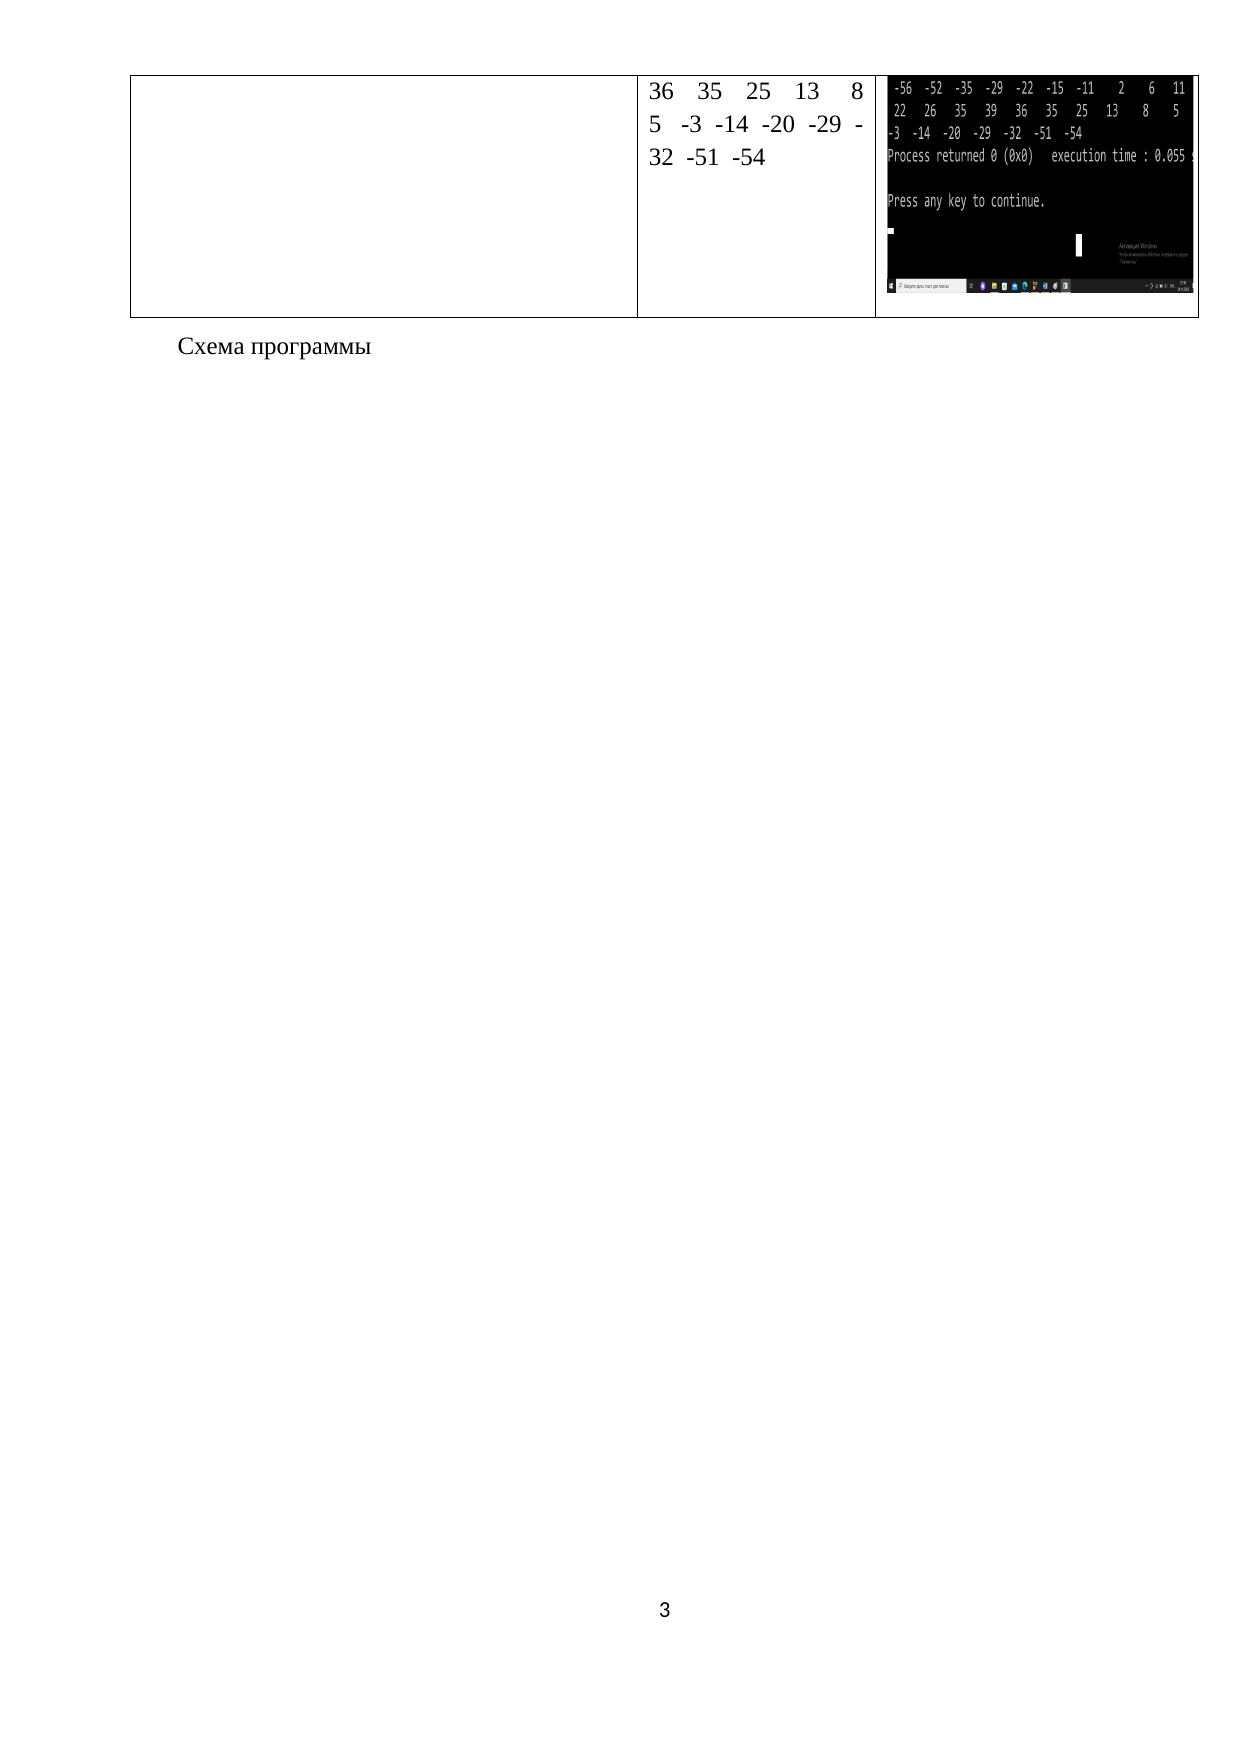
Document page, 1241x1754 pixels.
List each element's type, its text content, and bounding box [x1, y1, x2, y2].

table_cell [131, 76, 637, 317]
table_cell [876, 76, 1198, 317]
text Схема программы [177, 331, 1152, 359]
table_cell 36 35 25 13 8 5 -3 -14 -20 -29 -32 -51 -54 [638, 76, 875, 317]
